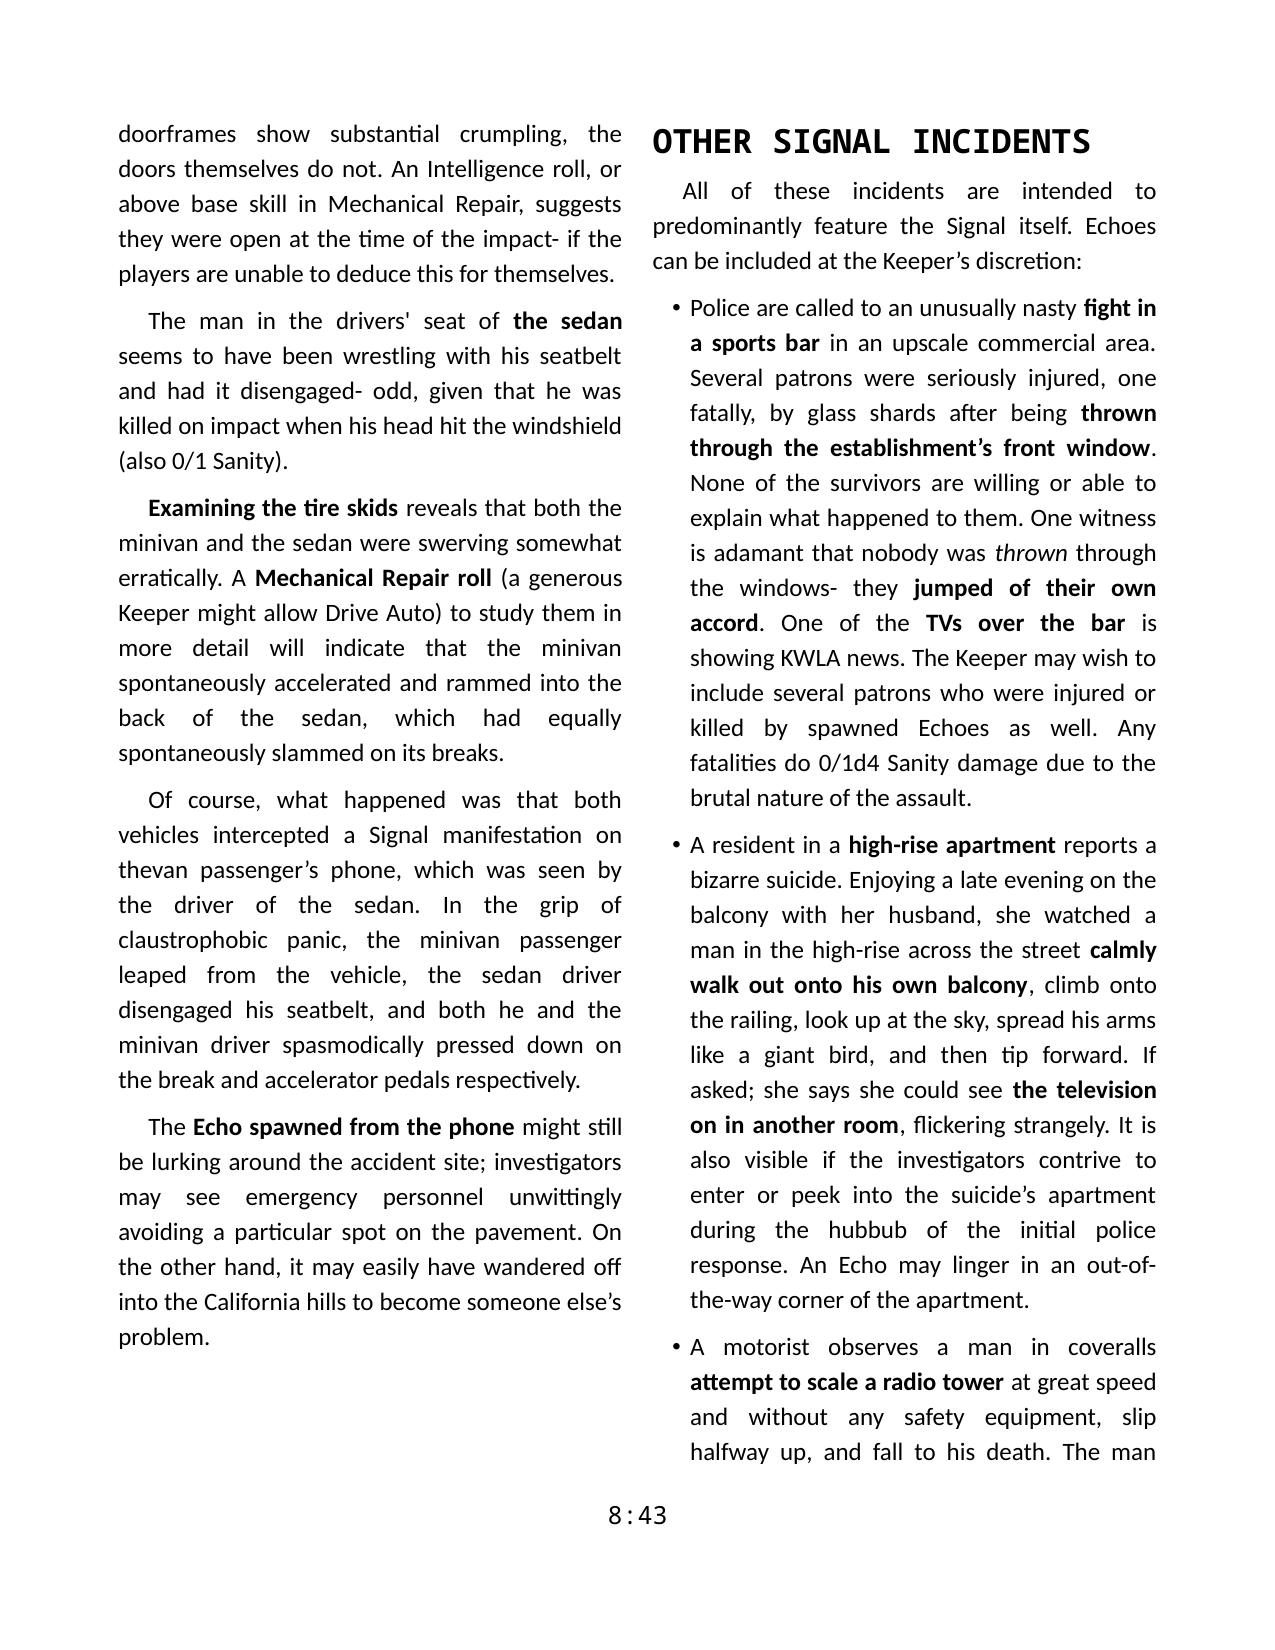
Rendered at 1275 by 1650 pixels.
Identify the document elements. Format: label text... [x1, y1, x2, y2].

list A motorist observes a man in coveralls attempt to scale a radio tower at great speed and without any safety equipment, slip halfway up, and fall to his death. The man [672, 1331, 1157, 1467]
subtitle OTHER SIGNAL INCIDENTS [652, 118, 1157, 163]
text The man in the drivers' seat of the sedan seems to have been wrestling with his seatbelt and had it disengaged- odd, given that he was killed on impact when his head hit the windshield (also 0/1 Sanity). [118, 305, 622, 476]
text All of these incidents are intended to predominantly feature the Signal itself. Echoes can be included at the Keeper’s discretion: [652, 175, 1157, 276]
text Of course, what happened was that both vehicles intercepted a Signal manifestation on thevan passenger’s phone, which was seen by the driver of the sedan. In the grip of claustrophobic panic, the minivan passenger leaped from the vehicle, the sedan driver disengaged his seatbelt, and both he and the minivan driver spasmodically pressed down on the break and accelerator pedals respectively. [118, 784, 622, 1094]
text The Echo spawned from the phone might still be lurking around the accident site; investigators may see emergency personnel unwittingly avoiding a particular spot on the pavement. On the other hand, it may easily have wandered off into the California hills to become someone else’s problem. [118, 1111, 622, 1352]
list A resident in a high-rise apartment reports a bizarre suicide. Enjoying a late evening on the balcony with her husband, she watched a man in the high-rise across the street calmly walk out onto his own balcony, climb onto the railing, look up at the sky, spread his arms like a giant bird, and then tip forward. If asked; she says she could see the television on in another room, flickering strangely. It is also visible if the investigators contrive to enter or peek into the suicide’s apartment during the hubbub of the initial police response. An Echo may linger in an out-of-the-way corner of the apartment. [672, 829, 1157, 1315]
text doorframes show substantial crumpling, the doors themselves do not. An Intelligence roll, or above base skill in Mechanical Repair, suggests they were open at the time of the impact- if the players are unable to deduce this for themselves. [118, 118, 622, 289]
text Examining the tire skids reveals that both the minivan and the sedan were swerving somewhat erratically. A Mechanical Repair roll (a generous Keeper might allow Drive Auto) to study them in more detail will indicate that the minivan spontaneously accelerated and rammed into the back of the sedan, which had equally spontaneously slammed on its breaks. [118, 492, 622, 768]
list Police are called to an unusually nasty fight in a sports bar in an upscale commercial area. Several patrons were seriously injured, one fatally, by glass shards after being thrown through the establishment’s front window. None of the survivors are willing or able to explain what happened to them. One witness is adamant that nobody was thrown through the windows- they jumped of their own accord. One of the TVs over the bar is showing KWLA news. The Keeper may wish to include several patrons who were injured or killed by spawned Echoes as well. Any fatalities do 0/1d4 Sanity damage due to the brutal nature of the assault. [672, 292, 1157, 813]
